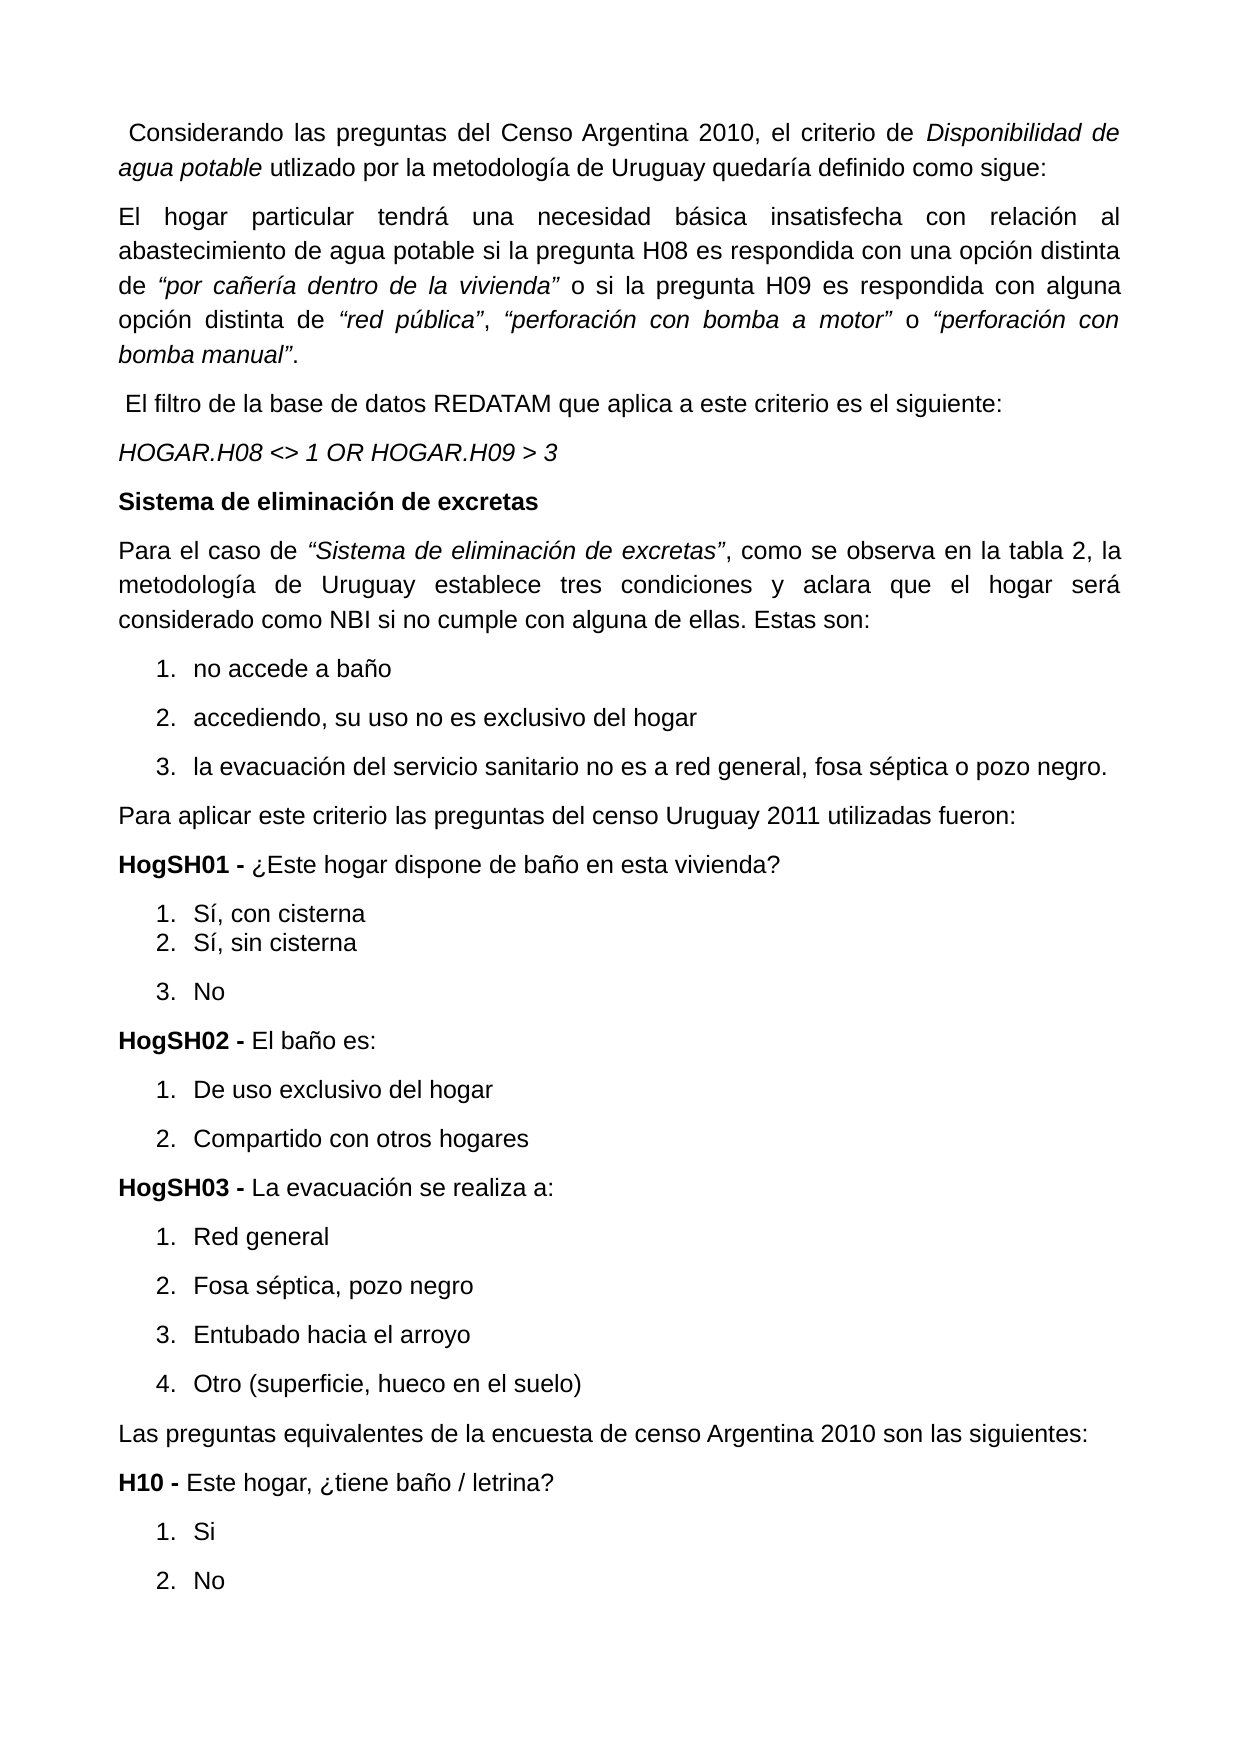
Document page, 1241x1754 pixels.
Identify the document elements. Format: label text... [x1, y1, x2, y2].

text Considerando las preguntas del Censo Argentina 2010, el criterio de Disponibilidad de agua potable utlizado por la metodología de Uruguay quedaría definido como sigue: [118, 118, 1122, 181]
list No [156, 977, 1122, 1006]
list De uso exclusivo del hogar [156, 1075, 1122, 1104]
list Sí, sin cisterna [156, 928, 1122, 957]
text HogSH01 - ¿Este hogar dispone de baño en esta vivienda? [118, 850, 1122, 879]
text Para aplicar este criterio las preguntas del censo Uruguay 2011 utilizadas fueron: [118, 801, 1122, 830]
list Compartido con otros hogares [156, 1124, 1122, 1153]
text Sistema de eliminación de excretas [118, 487, 1122, 516]
text El hogar particular tendrá una necesidad básica insatisfecha con relación al abastecimiento de agua potable si la pregunta H08 es respondida con una opción distinta de “por cañería dentro de la vivienda” o si la pregunta H09 es respondida con alguna opción distinta de “red pública”, “perforación con bomba a motor” o “perforación con bomba manual”. [118, 202, 1122, 368]
list Entubado hacia el arroyo [156, 1320, 1122, 1349]
text El filtro de la base de datos REDATAM que aplica a este criterio es el siguiente: [118, 389, 1122, 417]
text H10 - Este hogar, ¿tiene baño / letrina? [118, 1468, 1122, 1496]
text HogSH02 - El baño es: [118, 1026, 1122, 1055]
text Las preguntas equivalentes de la encuesta de censo Argentina 2010 son las siguientes: [118, 1418, 1122, 1447]
text HogSH03 - La evacuación se realiza a: [118, 1173, 1122, 1202]
list la evacuación del servicio sanitario no es a red general, fosa séptica o pozo negro. [156, 752, 1122, 781]
list no accede a baño [156, 654, 1122, 683]
list Si [156, 1517, 1122, 1545]
list Fosa séptica, pozo negro [156, 1271, 1122, 1300]
text HOGAR.H08 <> 1 OR HOGAR.H09 > 3 [118, 438, 1122, 466]
list Sí, con cisterna [156, 899, 1122, 928]
list No [156, 1566, 1122, 1594]
text Para el caso de “Sistema de eliminación de excretas”, como se observa en la tabla 2, la metodología de Uruguay establece tres condiciones y aclara que el hogar será considerado como NBI si no cumple con alguna de ellas. Estas son: [118, 536, 1122, 633]
list Otro (superficie, hueco en el suelo) [156, 1369, 1122, 1398]
list accediendo, su uso no es exclusivo del hogar [156, 703, 1122, 732]
list Red general [156, 1222, 1122, 1251]
